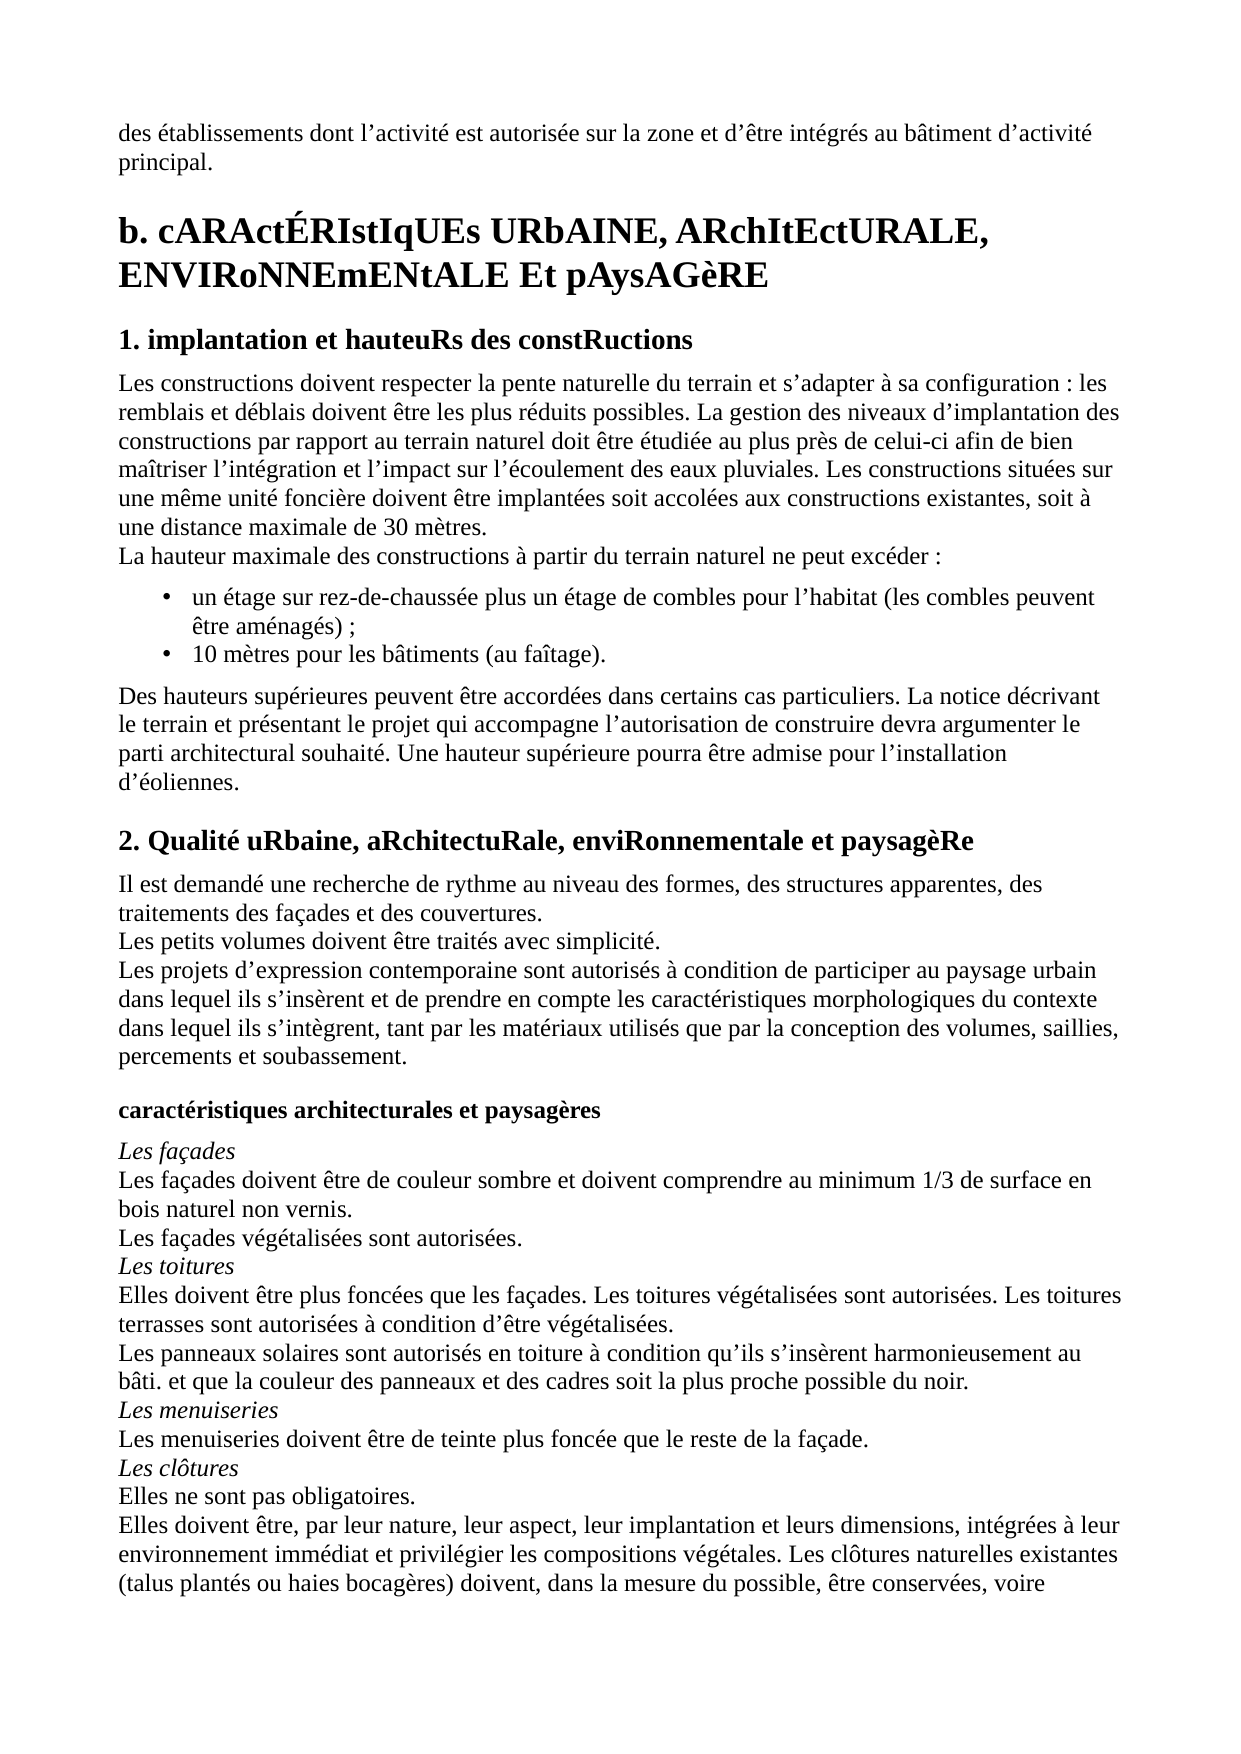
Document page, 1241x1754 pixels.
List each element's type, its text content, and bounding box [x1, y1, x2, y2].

text Elles ne sont pas obligatoires. [118, 1481, 1122, 1510]
text Les panneaux solaires sont autorisés en toiture à condition qu’ils s’insèrent harmonieusement au bâti. et que la couleur des panneaux et des cadres soit la plus proche possible du noir. [118, 1338, 1122, 1395]
text Les toitures [118, 1251, 1122, 1280]
text Des hauteurs supérieures peuvent être accordées dans certains cas particuliers. La notice décrivant le terrain et présentant le projet qui accompagne l’autorisation de construire devra argumenter le parti architectural souhaité. Une hauteur supérieure pourra être admise pour l’installation d’éoliennes. [118, 681, 1122, 796]
text Les façades végétalisées sont autorisées. [118, 1223, 1122, 1251]
subtitle 2. Qualité uRbaine, aRchitectuRale, enviRonnementale et paysagèRe [118, 823, 1122, 856]
subtitle b. cARActÉRIstIqUEs URbAINE, ARchItEctURALE, ENVIRoNNEmENtALE Et pAysAGèRE [118, 209, 1122, 295]
text Elles doivent être plus foncées que les façades. Les toitures végétalisées sont autorisées. Les toitures terrasses sont autorisées à condition d’être végétalisées. [118, 1280, 1122, 1338]
text Les projets d’expression contemporaine sont autorisés à condition de participer au paysage urbain dans lequel ils s’insèrent et de prendre en compte les caractéristiques morphologiques du contexte dans lequel ils s’intègrent, tant par les matériaux utilisés que par la conception des volumes, saillies, percements et soubassement. [118, 955, 1122, 1070]
subtitle caractéristiques architecturales et paysagères [118, 1095, 1122, 1124]
text Il est demandé une recherche de rythme au niveau des formes, des structures apparentes, des traitements des façades et des couvertures. [118, 869, 1122, 926]
text Les menuiseries doivent être de teinte plus foncée que le reste de la façade. [118, 1424, 1122, 1453]
list un étage sur rez-de-chaussée plus un étage de combles pour l’habitat (les combles peuvent être aménagés) ; [162, 582, 1122, 639]
text Les façades doivent être de couleur sombre et doivent comprendre au minimum 1/3 de surface en bois naturel non vernis. [118, 1165, 1122, 1223]
text des établissements dont l’activité est autorisée sur la zone et d’être intégrés au bâtiment d’activité principal. [118, 118, 1122, 176]
list 10 mètres pour les bâtiments (au faîtage). [162, 639, 1122, 668]
text Elles doivent être, par leur nature, leur aspect, leur implantation et leurs dimensions, intégrées à leur environnement immédiat et privilégier les compositions végétales. Les clôtures naturelles existantes (talus plantés ou haies bocagères) doivent, dans la mesure du possible, être conservées, voire [118, 1510, 1122, 1596]
text Les façades [118, 1136, 1122, 1165]
subtitle 1. implantation et hauteuRs des constRuctions [118, 322, 1122, 356]
text La hauteur maximale des constructions à partir du terrain naturel ne peut excéder : [118, 541, 1122, 569]
text Les menuiseries [118, 1395, 1122, 1424]
text Les clôtures [118, 1453, 1122, 1481]
text Les petits volumes doivent être traités avec simplicité. [118, 926, 1122, 955]
text Les constructions doivent respecter la pente naturelle du terrain et s’adapter à sa configuration : les remblais et déblais doivent être les plus réduits possibles. La gestion des niveaux d’implantation des constructions par rapport au terrain naturel doit être étudiée au plus près de celui-ci afin de bien maîtriser l’intégration et l’impact sur l’écoulement des eaux pluviales. Les constructions situées sur une même unité foncière doivent être implantées soit accolées aux constructions existantes, soit à une distance maximale de 30 mètres. [118, 368, 1122, 541]
